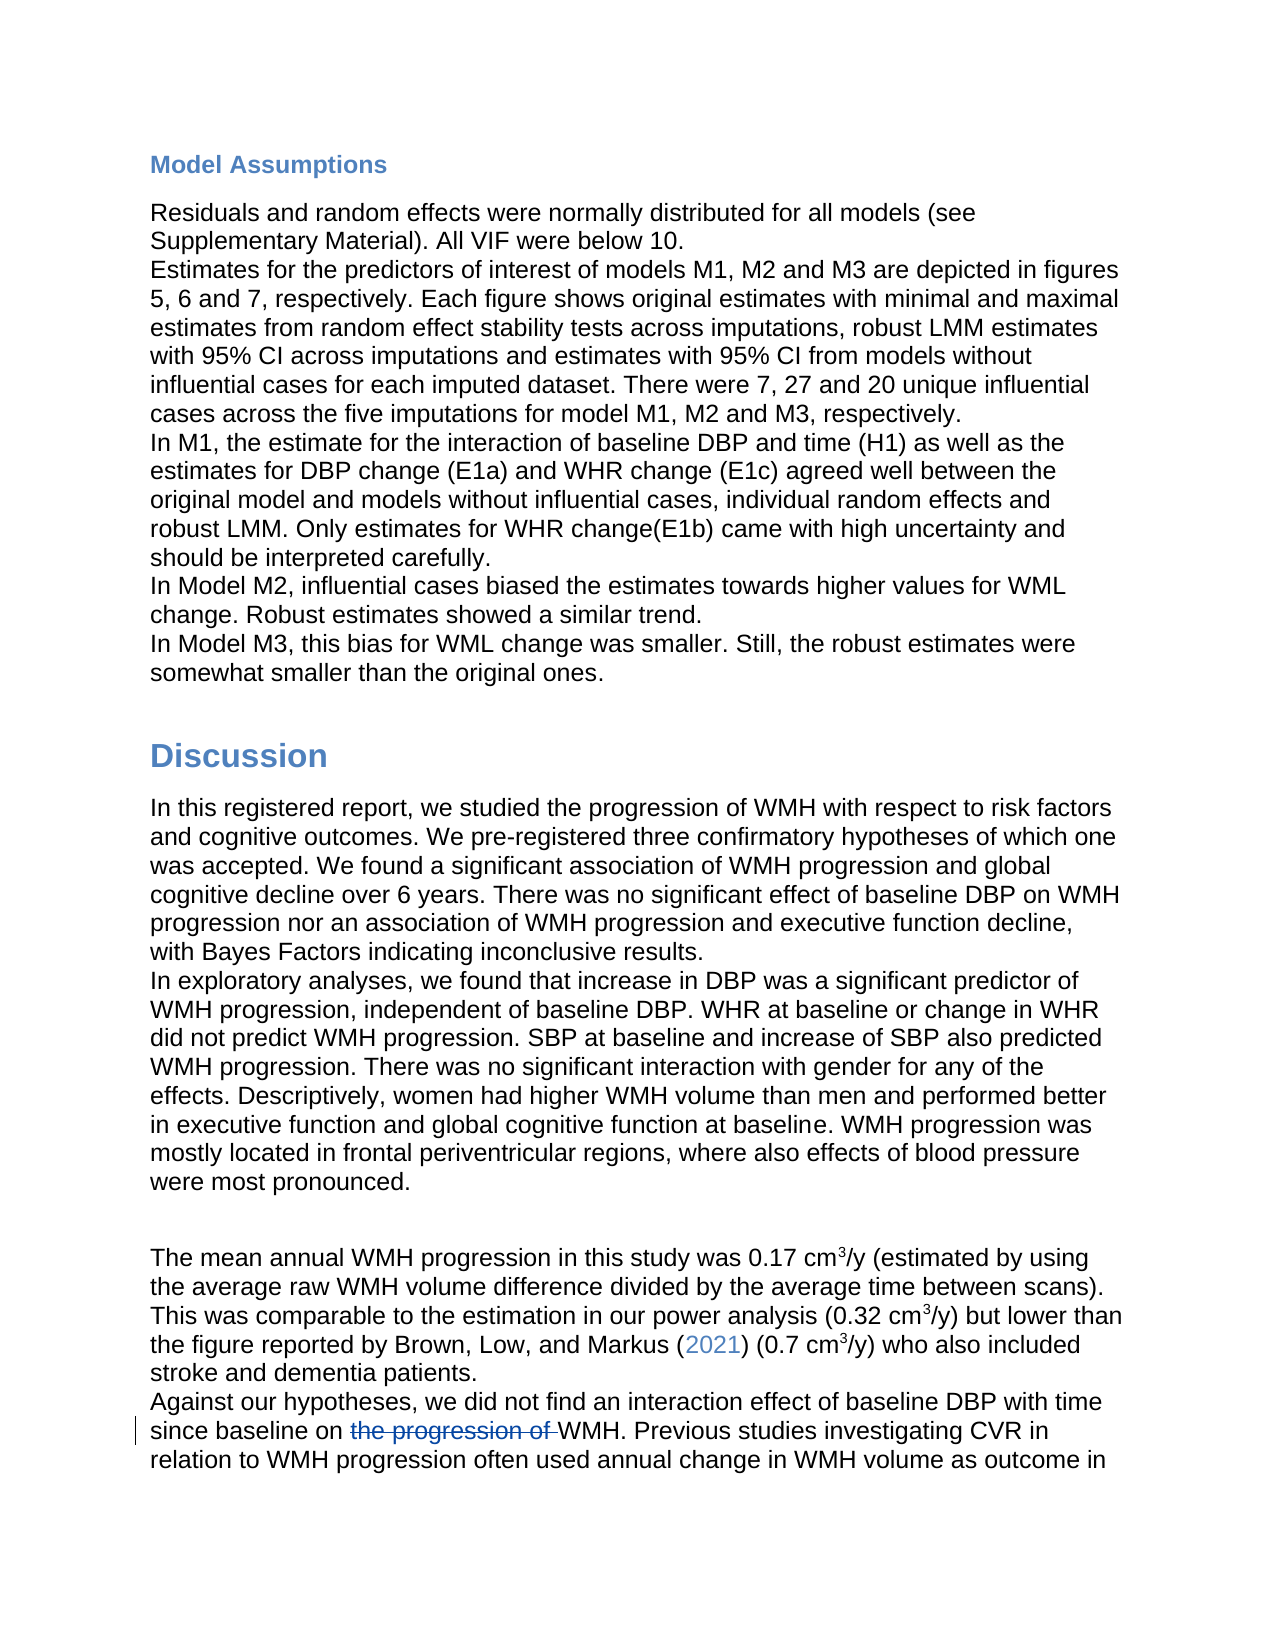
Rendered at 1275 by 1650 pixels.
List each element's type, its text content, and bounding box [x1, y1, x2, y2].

subtitle Discussion [150, 736, 1125, 775]
text In this registered report, we studied the progression of WMH with respect to risk factors and cognitive outcomes. We pre-registered three confirmatory hypotheses of which one was accepted. We found a significant association of WMH progression and global cognitive decline over 6 years. There was no significant effect of baseline DBP on WMH progression nor an association of WMH progression and executive function decline, with Bayes Factors indicating inconclusive results. In exploratory analyses, we found that increase in DBP was a significant predictor of WMH progression, independent of baseline DBP. WHR at baseline or change in WHR did not predict WMH progression. SBP at baseline and increase of SBP also predicted WMH progression. There was no significant interaction with gender for any of the effects. Descriptively, women had higher WMH volume than men and performed better in executive function and global cognitive function at baseline. WMH progression was mostly located in frontal periventricular regions, where also effects of blood pressure were most pronounced. [150, 793, 1125, 1225]
subtitle Model Assumptions [150, 150, 1125, 179]
text The mean annual WMH progression in this study was 0.17 cm3/y (estimated by using the average raw WMH volume difference divided by the average time between scans). This was comparable to the estimation in our power analysis (0.32 cm3/y) but lower than the figure reported by Brown, Low, and Markus (2021) (0.7 cm3/y) who also included stroke and dementia patients. Against our hypotheses, we did not find an interaction effect of baseline DBP with time since baseline on WMH. Previous studies investigating CVR in relation to WMH progression often used annual change in WMH volume as outcome in linear models, while we took the more flexible approach of using a mixed model. Both approaches should yield equivalent results (Chapter 17, Walker (2018)). In additional analyses, we found stronger effects of both baseline and change in DBP when using annual change in WMH volume as outcome in a linear model like in Debette et al. (2011) (both p<10⁻5, see supplementary Material). However, these models did not satisfy the assumptions of the linear model (non-normal distribution of residuals), possibly due to the zero-inflated and left-bounded distribution of WMH change (see supplementary Figures 1-2). In a model using change based on asinh-transformed WMH volumes at baseline and followup as outcome, the association of baseline DBP with WMH change was also present while the residuals indicated a bad model fit (see supplementary Figures 3). Taken together, our findings imply a considerable effect of the transformation of WMH volume and the selected statistical approach on regression estimates, underlining the importance of assumption verification and transparent reporting. In our confirmatory analysis, we found higher DBP increase related to increase in WMH volume, independent of baseline DBP. This was seen in both the preregistered mixed model analysis and in the change score models. Additionally, in an exploratory analyses, we found that both higher SBP at baseline and increase in SBP were associated with WMH progression in line with the literature. DBP reflects the balance between peripheral vascular resistance and large artery stiffness while SBP increases with both vascular resistance and large artery stiffness (Pinto (2007)). In the course of aging, SBP and DBP increase in parallel, driven by both vascular resistance and large arterial stiffness until around 55 years. After that, large artery stiffness dominates and leads to further increases of SBP while DBP levels off or slightly decreases (Kaess et al. (2012); Franklin et al. (1997)). Previous studies have stressed the stronger association of concurrent SBP with WMH volume in the elderly, and a stronger effect of mid-life DBP on WMH in late-life (Wartolowska and Webb (2021)). While this was a cross-sectional study, our results supported the stronger effect of baseline SBP compared to baseline DBP but similar effects of BP change (Wilkinson and Webb (2022)). Previous studies have focused on SBP reduction due to its strong age-related increase and greater importance for cardiovascular events in the elderly (Wang et al. (2005)). In the SPRINT-MIND trial, the intensive control of SBP group (mean after intervention of 120 mm Hg) vs the standard SBP control group (mean of 135 mm Hg) showed significantly less WMH progression (0.92 cm3 vs 1.45 cm3) (Nasrallah et al. (2019)). DBP also reduced in the main SPRINT trial but no data was reported in relation to WMH progression (SPRINT Research Group et al. (2015)). Intensive BP control did not induce hypoperfusion in Croall et al. (2018) but excessively low DBP might be associated with an increased risk for stroke and cardiovascular disease (Somes et al. (1999)). We did not find evidence for an association of abdominal obesity, measured using WHR, with WMH progression. Despite obesity being a risk factor for dementia, its association with imaging markers of cSVD is relatively small compared to hypertension (Arnoldussen et al. (2019); Dearborn et al. (2015); Livingston et al. (2020); Debette et al. (2011)), making effect sizes possibly too small for being detected in the current analysis as also indicated by the power analysis In line with previous studies, we found that WMH progression was associated with global cognitive decline (Hamilton et al. (2021); Kloppenborg et al. (2014)). This association amounted to a reduction of -0.03 in the normalized global cognition score per 1 cm3 (equivalent to ~6x of the average per year increase) of WMH volume increase (according to a robust model adjusting for age and time elapsed). A year elapsed accounted for -0.048 decrease in global cognition, or -0.044 when simultaneously adjusting for WMH change. We did not find a statistically significant evidence of an association for executive function, which might be due to the usage of a single rather simple test (TMT) to assess it. Still the association with WMH progression was negative as expected and the BF of 0.99 indicated that no conclusive evidence could be drawn. Despite the simple assessment of executive function, our data did not support the notion that WMH predominantly affect executive functions dependent on frontal brain networks. Rather, our results are in line with a more universal negative effect of WMH volume on cognitive function (Hamilton et al. (2021)). We did not find any gender-specific associations of risk factors or cognitive outcomes with WMH progression. Females had higher WMH volumes at baseline which is in line with (Lohner et al., 2022) who showed that WMH trajectories between men and women diverge around the age of 60. WMH progression in our study did not differ between genders similar to previous studies (Brown, Low, and Markus (2021)). We did not find evidence for a differential association of cardiovascular risk factors and WMH between genders as suggested in (Alqarni et al. (2020); Sachdev et al. (2009),;Bonberg et al., 2022; Schindler et al., 2023). This might be due to the age range of our sample with included both pre-, peri- and post-menopausal women which reduced the power to detect differential effects which might be most pronounced in the transition phase (Schindler et al., 2023). Also regarding the cognitive consequences of WMH progression, no differences between genders were seen. Still, we cannot rule out that we were underpowered to detect these effects or that gender differences might have been observed in studies including more pre-and peri-menopausal women. Finally, in an exploratory analysis of spatial patterns of WMH, we found that WMH progression mainly occurred in the frontal periventricular WM. Progression was also observed in occipital periventricular WM but less so in deep occipital WM. This is in line with previous reports of gradual extension of existing WMH (which start to appear around the ventricles) into nearby normal appearing WM (Promjunyakul et al. (2018)). Stronger DBP increase was also associated with frontal-periventricular WMH progression. There was no DBP or WHR-associated increase in any other spatial patterns. Specifically, component 4 including deep occipital WMH which might be reflective of cerebral amyloid angiopathy did not change in relation to the risk factors and was overall relatively stable (Thanprasertsuk et al. (2014); Charidimou et al. (2022)). The lack of more specific associations might also reflect the relatively low total WMH volume and progression and limited variability in the spatial distribution of WMH in this cohort of community-dwelling non-demented elderly. Taken together, these results indicate that strict control of blood pressure in both men and women would contribute to limit WMH progression and related global cognitive decline. Further research is needed, especially well-powered longitudinal assessments of WMH progression across mid-age and menopause, in order to establish sex/gender-specific guidelines on optimal vascular risk management for brain health. [150, 1243, 1125, 1473]
text Residuals and random effects were normally distributed for all models (see Supplementary Material). All VIF were below 10. Estimates for the predictors of interest of models M1, M2 and M3 are depicted in figures 5, 6 and 7, respectively. Each figure shows original estimates with minimal and maximal estimates from random effect stability tests across imputations, robust LMM estimates with 95% CI across imputations and estimates with 95% CI from models without influential cases for each imputed dataset. There were 7, 27 and 20 unique influential cases across the five imputations for model M1, M2 and M3, respectively. In M1, the estimate for the interaction of baseline DBP and time (H1) as well as the estimates for DBP change (E1a) and WHR change (E1c) agreed well between the original model and models without influential cases, individual random effects and robust LMM. Only estimates for WHR change(E1b) came with high uncertainty and should be interpreted carefully. In Model M2, influential cases biased the estimates towards higher values for WML change. Robust estimates showed a similar trend. In Model M3, this bias for WML change was smaller. Still, the robust estimates were somewhat smaller than the original ones. [150, 197, 1125, 686]
